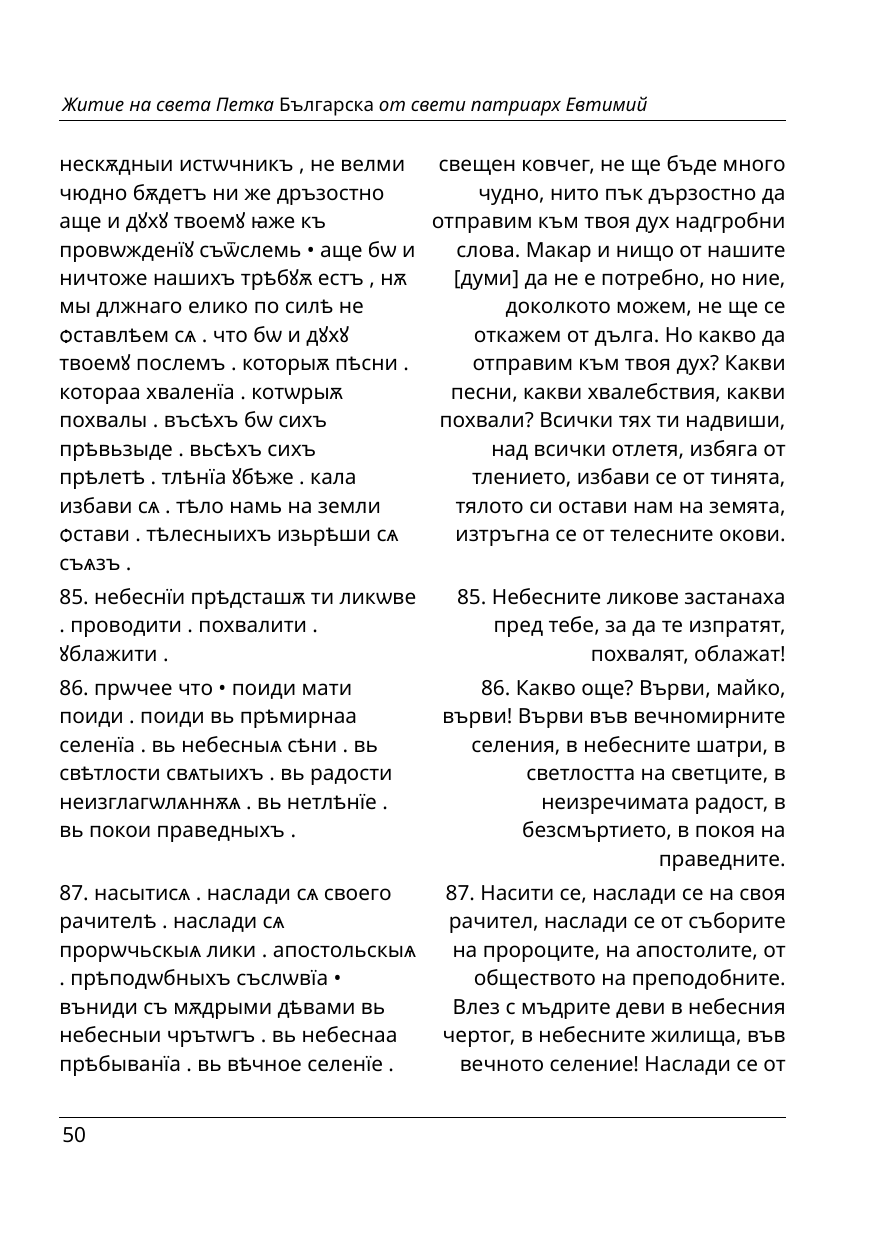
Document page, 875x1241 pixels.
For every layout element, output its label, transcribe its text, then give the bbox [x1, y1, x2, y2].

table_cell свещен ковчег, не ще бъде много чудно, нито пък дързостно да отправим към твоя дух надгробни слова. Макар и нищо от нашите [думи] да не е потребно, но ние, доколкото можем, не ще се откажем от дълга. Но какво да отправим към твоя дух? Какви песни, какви хвалебствия, какви похвали? Всички тях ти надвиши, над всички отлетя, избяга от тлението, избави се от тинята, тялото си остави нам на земята, изтръгна се от телесните окови. [422, 150, 786, 582]
table_cell 86. Какво още? Върви, майко, върви! Върви във вечномирните селения, в небесните шатри, в светлостта на светците, в неизречимата радост, в безсмъртието, в покоя на праведните. [422, 673, 786, 878]
table_cell 87. насытисѧ . наслади сѧ своего рачителѣ . наслади сѧ прорѡчьскыѧ лики . апостольскыѧ . прѣподѡбныхъ съслѡвїа • въниди съ мѫдрыми дѣвами вь небесныи чрътѡгъ . вь небеснаа прѣбыванїа . вь вѣчное селенїе . [59, 878, 422, 1077]
table_cell 85. небеснїи прѣдсташѫ ти ликѡве . проводити . похвалити . ꙋблажити . [59, 582, 422, 673]
table_cell нескѫдныи истѡчникъ , не велми чюдно бѫдетъ ни же дръзостно аще и дꙋхꙋ твоемꙋ ꙗже къ провѡжденїꙋ съѿслемь • аще бѡ и ничтоже нашихъ трѣбꙋѫ естъ , нѫ мы длжнаго елико по силѣ не ѻставлѣем сѧ . что бѡ и дꙋхꙋ твоемꙋ послемъ . которыѫ пѣсни . котораа хваленїа . котѡрыѫ похвалы . въсѣхъ бѡ сихъ прѣвьзыде . вьсѣхъ сихъ прѣлетѣ . тлѣнїа ꙋбѣже . кала избави сѧ . тѣло намь на земли ѻстави . тѣлесныихъ изьрѣши сѧ съѧзъ . [59, 150, 422, 582]
table_cell 87. Насити се, наслади се на своя рачител, наслади се от съборите на пророците, на апостолите, от обществото на преподобните. Влез с мъдрите деви в небесния чертог, в небесните жилища, във вечното селение! Наслади се от [422, 878, 786, 1077]
table_cell 86. прѡчее что • поиди мати поиди . поиди вь прѣмирнаа селенїа . вь небесныѧ сѣни . вь свѣтлости свѧтыихъ . вь радости неизглагѡлѧннѫѧ . вь нетлѣнїе . вь покои праведныхъ . [59, 673, 422, 878]
table_cell 85. Небесните ликове застанаха пред тебе, за да те изпратят, похвалят, облажат! [422, 582, 786, 673]
